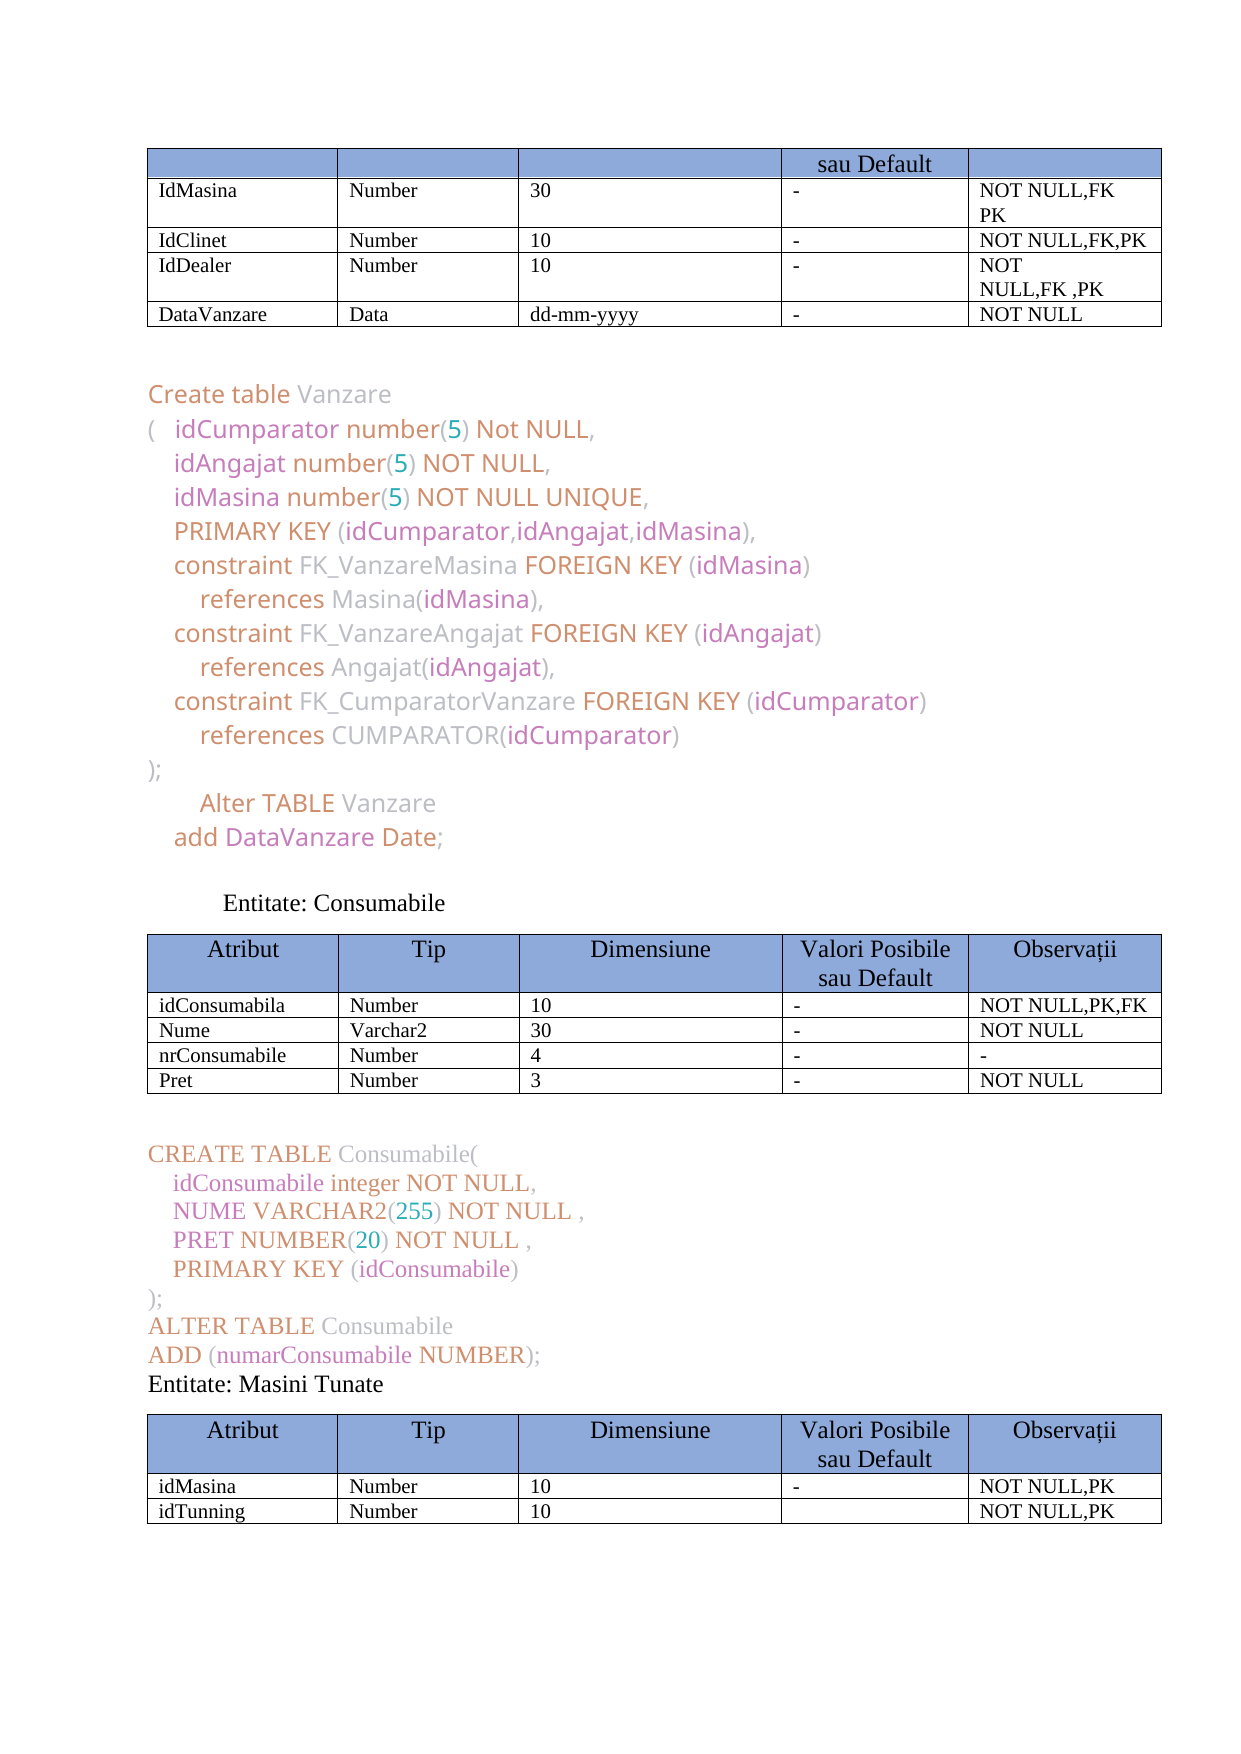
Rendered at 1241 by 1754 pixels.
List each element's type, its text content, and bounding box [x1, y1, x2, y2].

table_cell NOT NULL [969, 302, 1161, 326]
table_cell Number [338, 1499, 518, 1523]
table_cell 10 [519, 1499, 781, 1523]
table_cell DataVanzare [148, 302, 337, 326]
table_cell IdMasina [148, 179, 337, 227]
table_cell 10 [519, 253, 781, 301]
table_cell IdDealer [148, 253, 337, 301]
table_header Valori Posibile sau Default [782, 1415, 968, 1473]
table_cell idTunning [148, 1499, 337, 1523]
table_cell NOT NULL,FK ,PK [969, 253, 1161, 301]
table_header Dimensiune [519, 1415, 781, 1473]
table_cell - [782, 228, 968, 252]
table_header Tip [339, 935, 519, 992]
table_cell - [783, 1069, 968, 1092]
table_cell - [969, 1043, 1161, 1067]
table_cell 10 [519, 228, 781, 252]
table_cell NOT NULL,FK,PK [969, 228, 1161, 252]
table_cell Number [339, 1043, 519, 1067]
table_cell - [782, 179, 968, 227]
table_cell nrConsumabile [148, 1043, 338, 1067]
table_cell Number [338, 253, 518, 301]
text Entitate: Masini Tunate [148, 1369, 1093, 1398]
table_cell NOT NULL,PK,FK [969, 993, 1161, 1017]
text ALTER TABLE Consumabile ADD (numarConsumabile NUMBER); [148, 1311, 1093, 1369]
table_cell NOT NULL,FK PK [969, 179, 1161, 227]
table_cell Number [339, 993, 519, 1017]
table_cell idMasina [148, 1474, 337, 1498]
table_header Tip [338, 1415, 518, 1473]
table_cell Pret [148, 1069, 338, 1092]
table_header [338, 149, 518, 177]
text Create table Vanzare ( idCumparator number(5) Not NULL, idAngajat number(5) NOT NULL, idMasina number(5) NOT NULL UNIQUE, PRIMARY KEY (idCumparator,idAngajat,idMasina), constraint FK_VanzareMasina FOREIGN KEY (idMasina) references Masina(idMasina), constraint FK_VanzareAngajat FOREIGN KEY (idAngajat) references Angajat(idAngajat), constraint FK_CumparatorVanzare FOREIGN KEY (idCumparator) references CUMPARATOR(idCumparator) ); Alter TABLE Vanzare add DataVanzare Date; [148, 377, 1093, 854]
table_cell - [783, 1018, 968, 1042]
table_cell Number [338, 179, 518, 227]
table_header Valori Posibile sau Default [783, 935, 968, 992]
table_cell Number [338, 1474, 518, 1498]
table_header Dimensiune [520, 935, 782, 992]
table_cell Data [338, 302, 518, 326]
table_cell NOT NULL,PK [969, 1474, 1161, 1498]
table_cell Nume [148, 1018, 338, 1042]
table_cell [782, 1499, 968, 1523]
table_cell 3 [520, 1069, 782, 1092]
table_cell 30 [519, 179, 781, 227]
table_cell idConsumabila [148, 993, 338, 1017]
table_cell NOT NULL [969, 1069, 1161, 1092]
table_header Observații [969, 1415, 1161, 1473]
table_cell - [782, 1474, 968, 1498]
table_cell 10 [519, 1474, 781, 1498]
text CREATE TABLE Consumabile( idConsumabile integer NOT NULL, NUME VARCHAR2(255) NOT NULL , PRET NUMBER(20) NOT NULL , PRIMARY KEY (idConsumabile) ); [148, 1139, 1093, 1311]
table_cell Number [339, 1069, 519, 1092]
table_cell Number [338, 228, 518, 252]
table_cell 30 [520, 1018, 782, 1042]
table_cell dd-mm-yyyy [519, 302, 781, 326]
list Entitate: Consumabile [223, 888, 1093, 917]
table_header [148, 149, 337, 177]
table_header [519, 149, 781, 177]
table_cell - [782, 253, 968, 301]
table_header Atribut [148, 1415, 337, 1473]
table_header Observații [969, 935, 1161, 992]
table_cell Varchar2 [339, 1018, 519, 1042]
table_header [969, 149, 1161, 177]
table_header sau Default [782, 149, 968, 177]
table_header Atribut [148, 935, 338, 992]
table_cell 4 [520, 1043, 782, 1067]
table_cell IdClinet [148, 228, 337, 252]
table_cell 10 [520, 993, 782, 1017]
table_cell - [783, 1043, 968, 1067]
table_cell - [783, 993, 968, 1017]
table_cell NOT NULL,PK [969, 1499, 1161, 1523]
table_cell - [782, 302, 968, 326]
table_cell NOT NULL [969, 1018, 1161, 1042]
